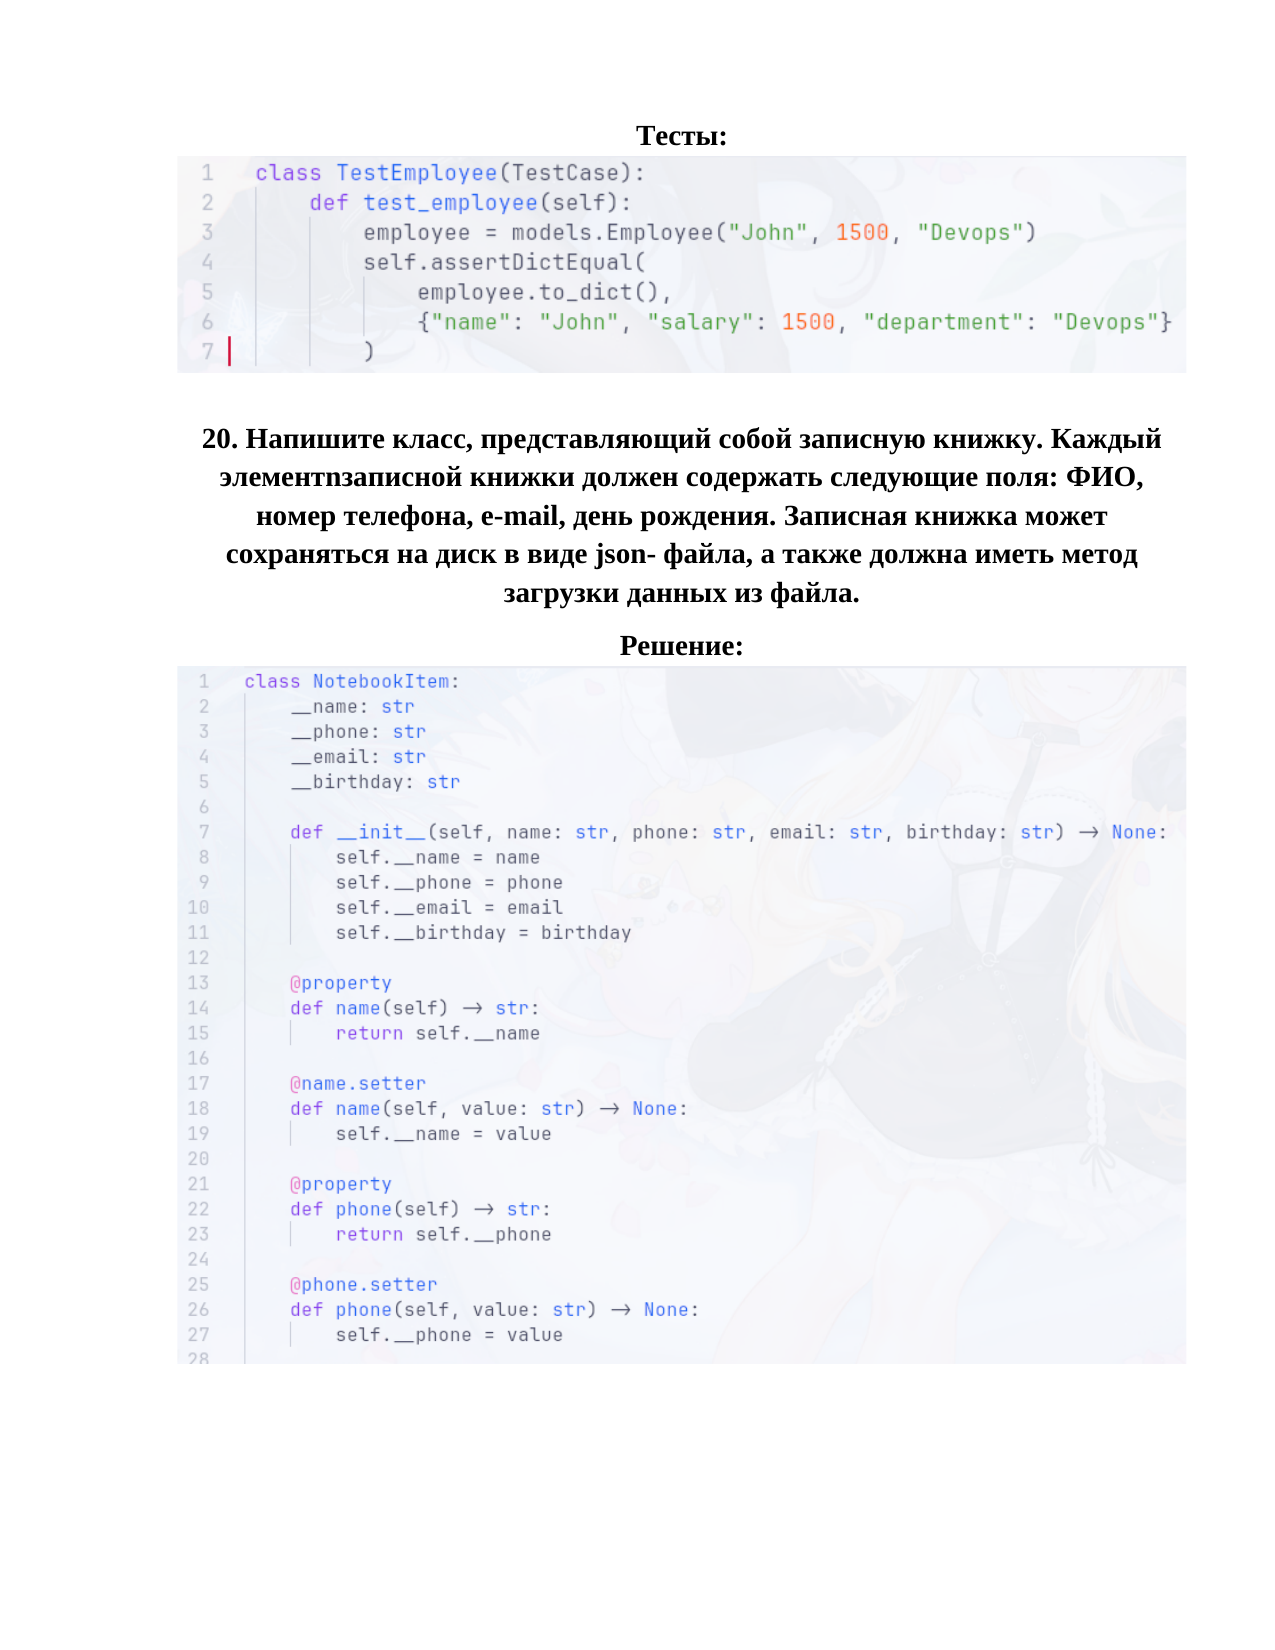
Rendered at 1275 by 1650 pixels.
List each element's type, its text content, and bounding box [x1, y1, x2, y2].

picture [177, 666, 1187, 1364]
picture [177, 156, 1187, 373]
text Тесты: [177, 118, 1186, 152]
text 20. Напишите класс, представляющий собой записную книжку. Каждый элементnзаписной книжки должен содержать следующие поля: ФИО, номер телефона, e-mail, день рождения. Записная книжка может сохраняться на диск в виде json- файла, а также должна иметь метод загрузки данных из файла. [177, 421, 1186, 609]
text Решение: [177, 628, 1186, 662]
